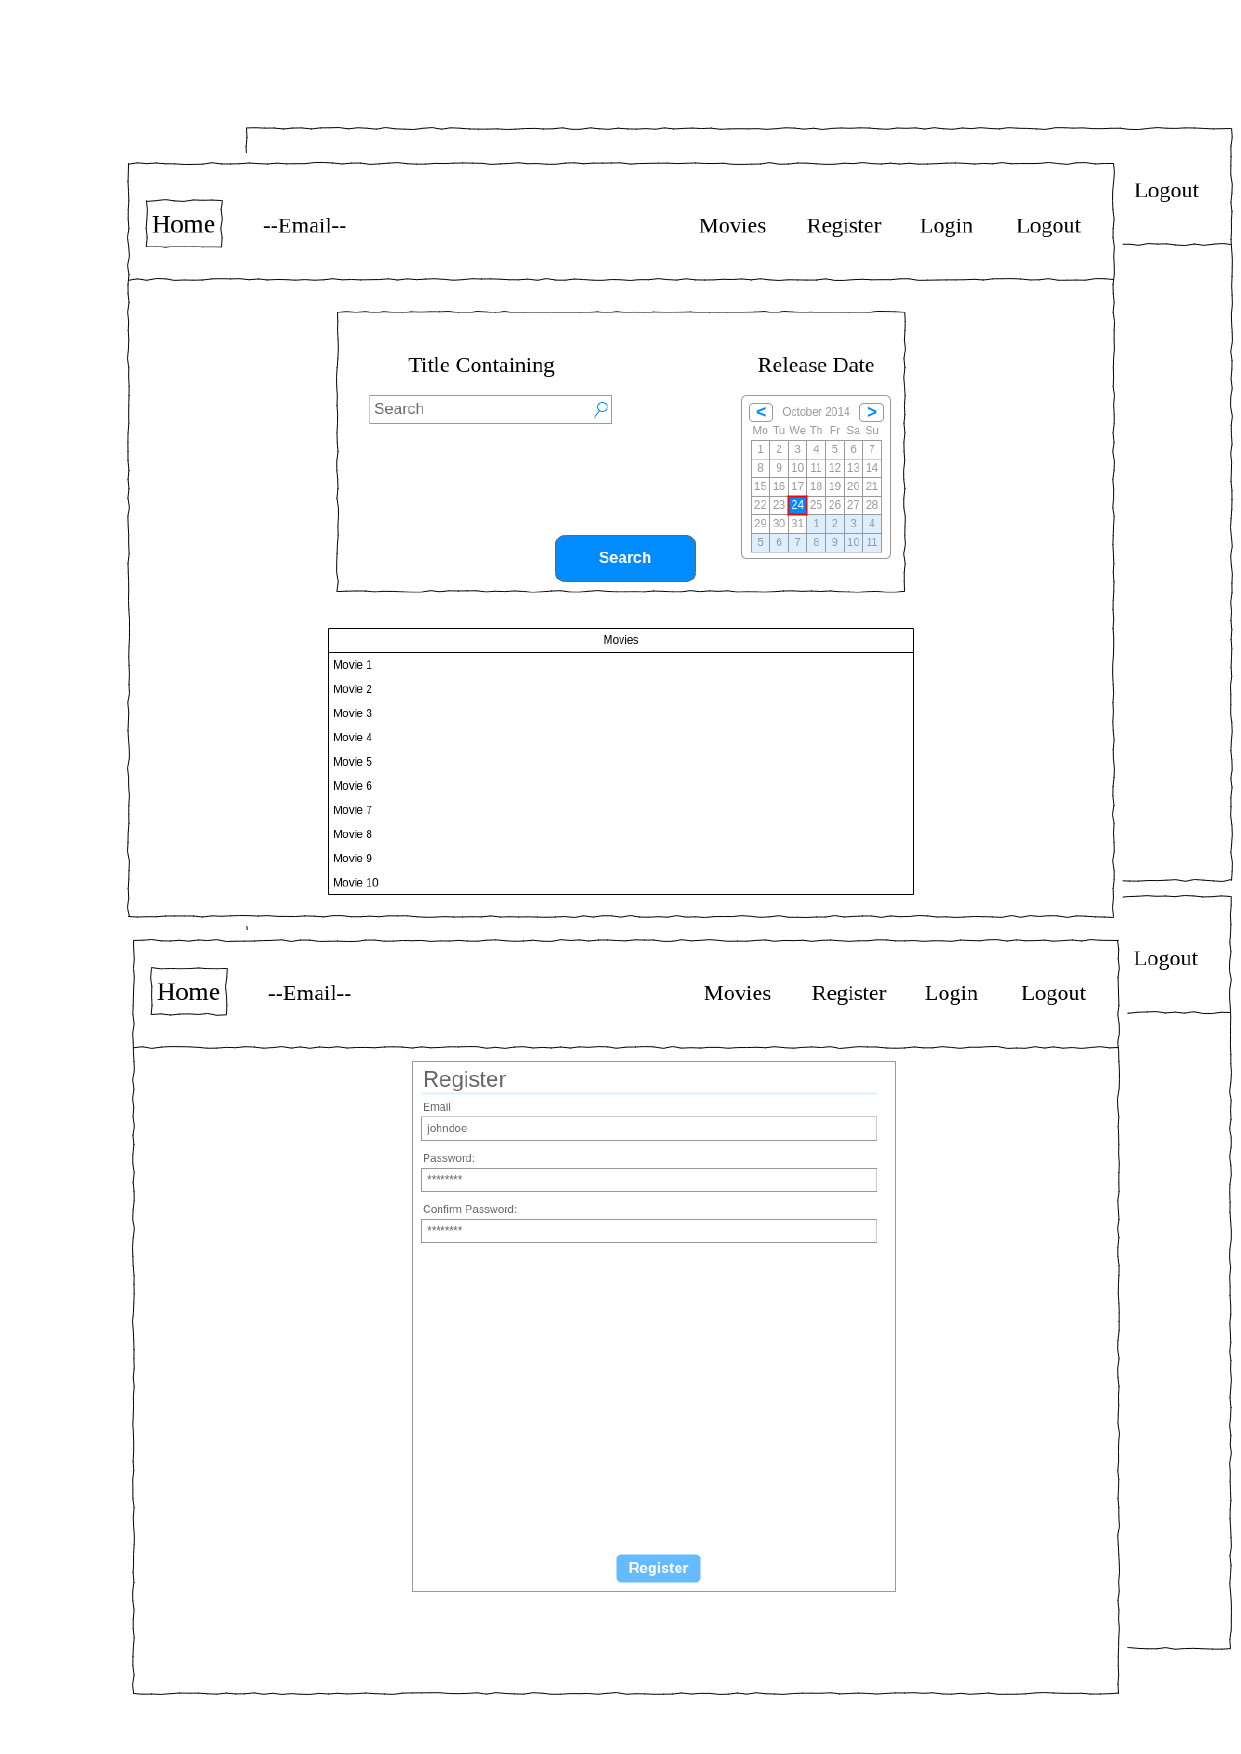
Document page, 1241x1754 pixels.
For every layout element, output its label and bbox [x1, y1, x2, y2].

picture [118, 118, 1241, 1703]
